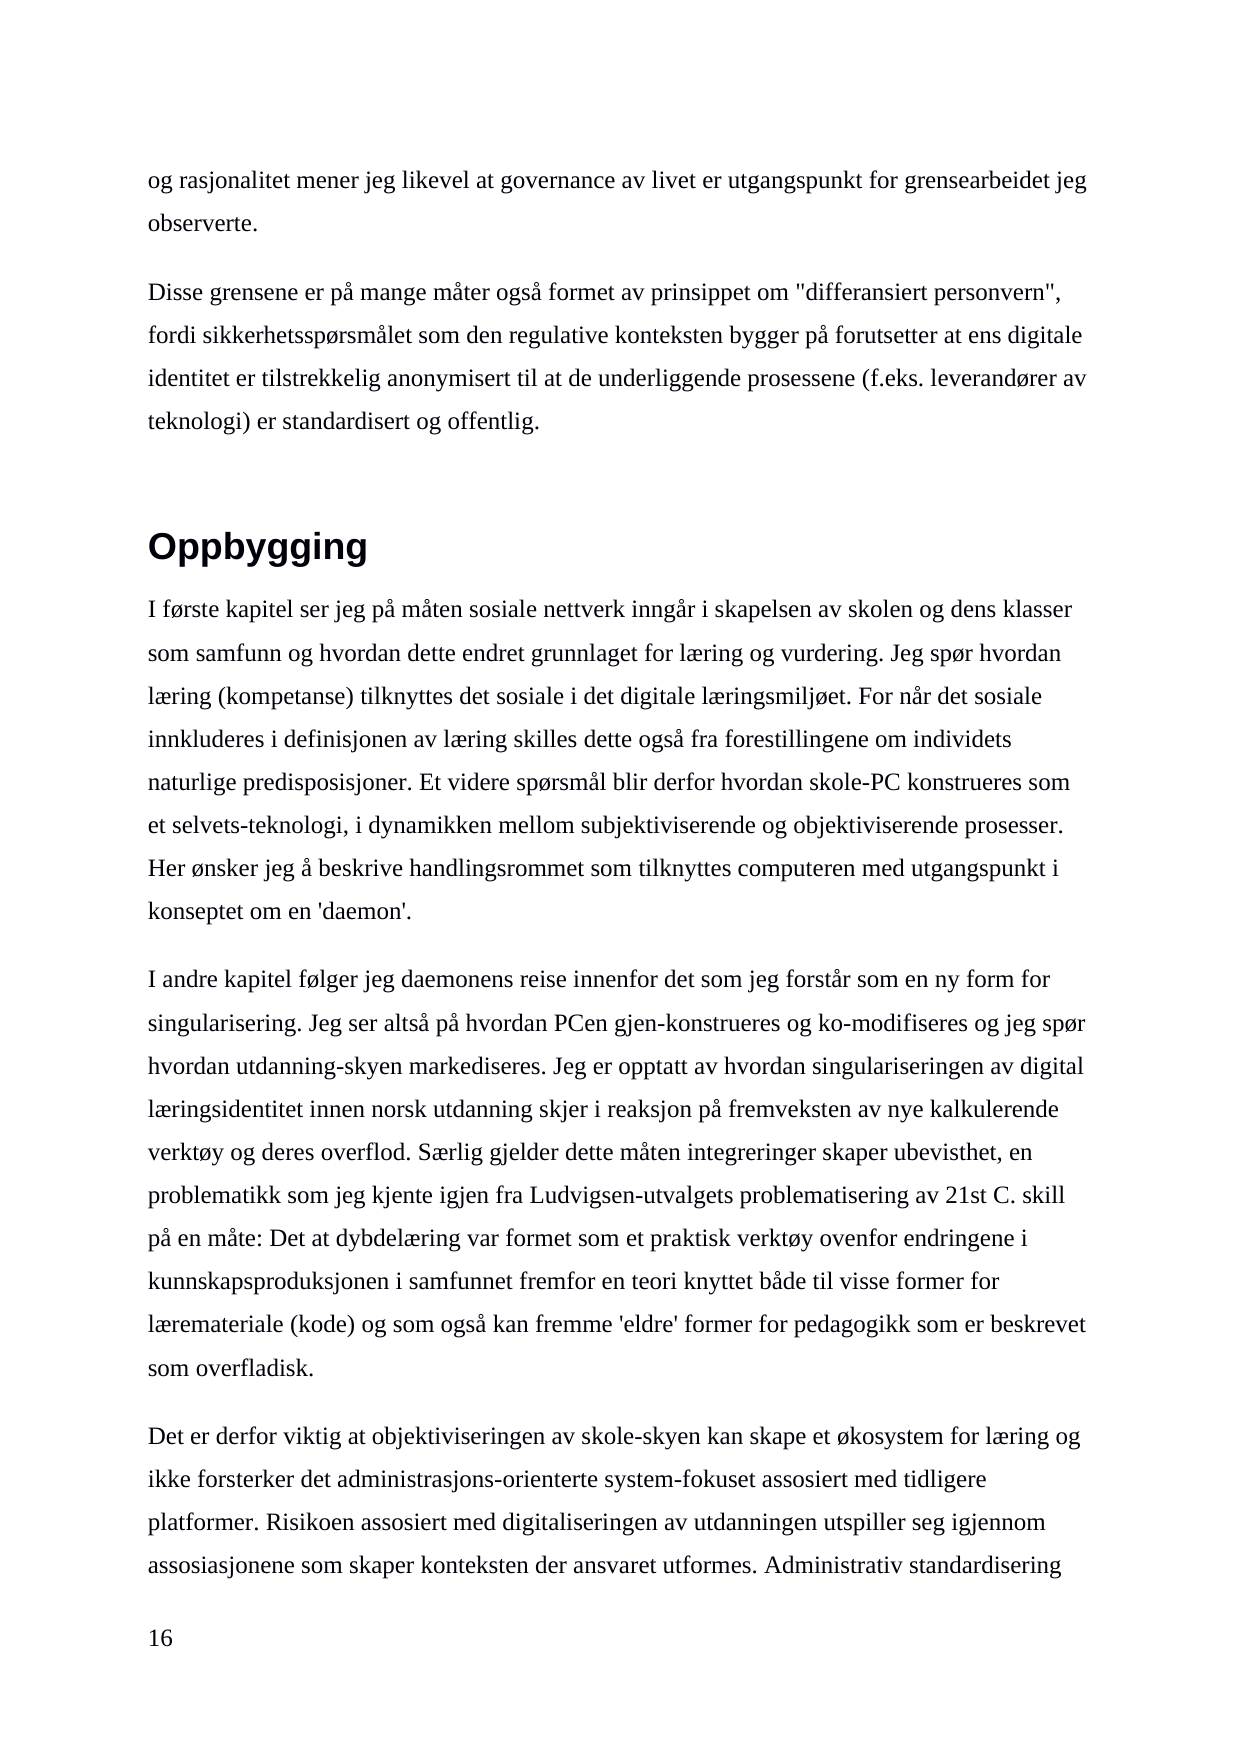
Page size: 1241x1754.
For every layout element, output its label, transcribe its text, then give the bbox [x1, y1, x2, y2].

text Disse grensene er på mange måter også formet av prinsippet om "differansiert personvern", fordi sikkerhetsspørsmålet som den regulative konteksten bygger på forutsetter at ens digitale identitet er tilstrekkelig anonymisert til at de underliggende prosessene (f.eks. leverandører av teknologi) er standardisert og offentlig. [148, 277, 1092, 435]
text Det er derfor viktig at objektiviseringen av skole-skyen kan skape et økosystem for læring og ikke forsterker det administrasjons-orienterte system-fokuset assosiert med tidligere platformer. Risikoen assosiert med digitaliseringen av utdanningen utspiller seg igjennom assosiasjonene som skaper konteksten der ansvaret utformes. Administrativ standardisering [148, 1421, 1092, 1579]
text og rasjonalitet mener jeg likevel at governance av livet er utgangspunkt for grensearbeidet jeg observerte. [148, 165, 1092, 237]
text I første kapitel ser jeg på måten sosiale nettverk inngår i skapelsen av skolen og dens klasser som samfunn og hvordan dette endret grunnlaget for læring og vurdering. Jeg spør hvordan læring (kompetanse) tilknyttes det sosiale i det digitale læringsmiljøet. For når det sosiale innkluderes i definisjonen av læring skilles dette også fra forestillingene om individets naturlige predisposisjoner. Et videre spørsmål blir derfor hvordan skole-PC konstrueres som et selvets-teknologi, i dynamikken mellom subjektiviserende og objektiviserende prosesser. Her ønsker jeg å beskrive handlingsrommet som tilknyttes computeren med utgangspunkt i konseptet om en 'daemon'. [148, 594, 1092, 925]
text I andre kapitel følger jeg daemonens reise innenfor det som jeg forstår som en ny form for singularisering. Jeg ser altså på hvordan PCen gjen-konstrueres og ko-modifiseres og jeg spør hvordan utdanning-skyen markediseres. Jeg er opptatt av hvordan singulariseringen av digital læringsidentitet innen norsk utdanning skjer i reaksjon på fremveksten av nye kalkulerende verktøy og deres overflod. Særlig gjelder dette måten integreringer skaper ubevisthet, en problematikk som jeg kjente igjen fra Ludvigsen-utvalgets problematisering av 21st C. skill på en måte: Det at dybdelæring var formet som et praktisk verktøy ovenfor endringene i kunnskapsproduksjonen i samfunnet fremfor en teori knyttet både til visse former for læremateriale (kode) og som også kan fremme 'eldre' former for pedagogikk som er beskrevet som overfladisk. [148, 964, 1092, 1381]
subtitle Oppbygging [148, 524, 1092, 567]
